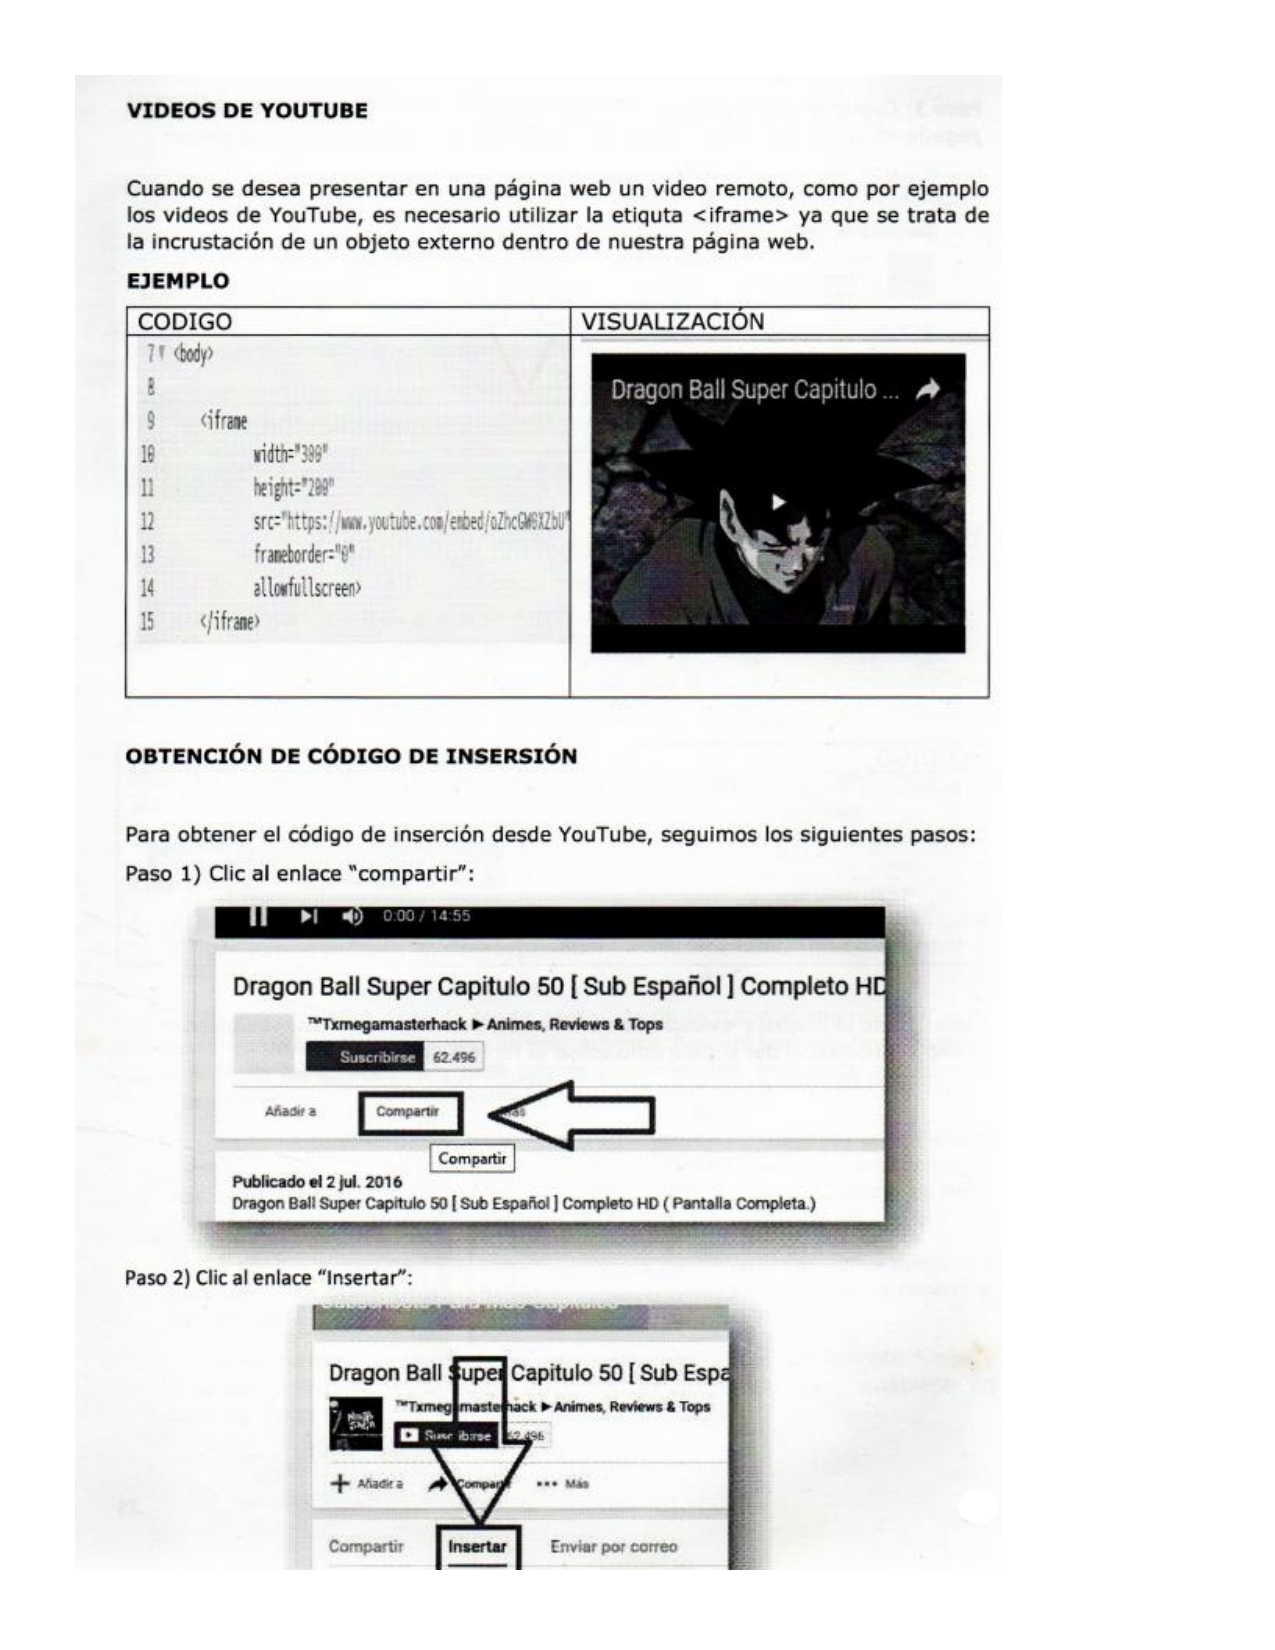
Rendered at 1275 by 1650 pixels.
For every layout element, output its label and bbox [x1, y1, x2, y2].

picture [75, 75, 1003, 1570]
